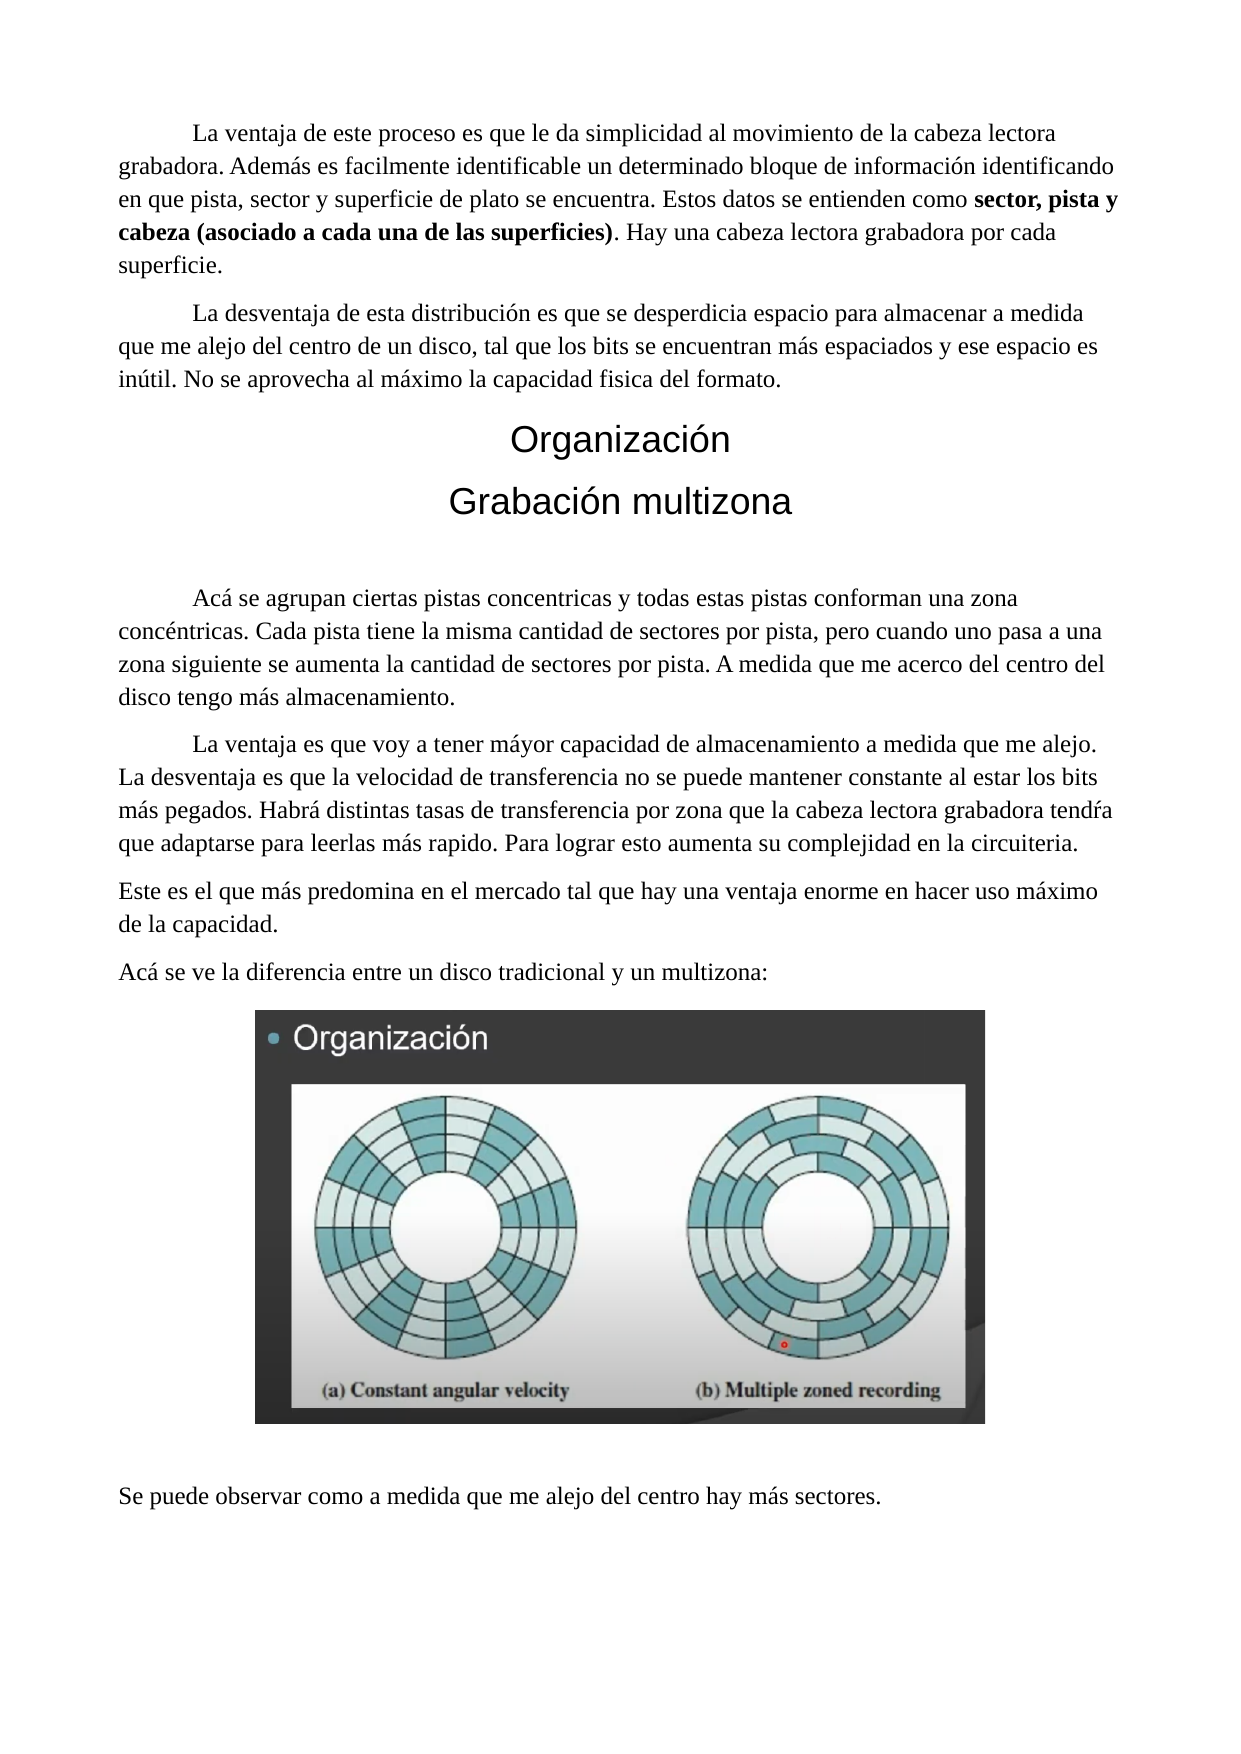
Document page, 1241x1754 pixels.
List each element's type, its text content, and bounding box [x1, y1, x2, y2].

text Acá se agrupan ciertas pistas concentricas y todas estas pistas conforman una zona concéntricas. Cada pista tiene la misma cantidad de sectores por pista, pero cuando uno pasa a una zona siguiente se aumenta la cantidad de sectores por pista. A medida que me acerco del centro del disco tengo más almacenamiento. [118, 583, 1122, 711]
text Este es el que más predomina en el mercado tal que hay una ventaja enorme en hacer uso máximo de la capacidad. [118, 876, 1122, 938]
subtitle Organización [118, 418, 1122, 461]
text Acá se ve la diferencia entre un disco tradicional y un multizona: [118, 957, 1122, 986]
text La ventaja de este proceso es que le da simplicidad al movimiento de la cabeza lectora grabadora. Además es facilmente identificable un determinado bloque de información identificando en que pista, sector y superficie de plato se encuentra. Estos datos se entienden como sector, pista y cabeza (asociado a cada una de las superficies). Hay una cabeza lectora grabadora por cada superficie. [118, 118, 1122, 279]
text La desventaja de esta distribución es que se desperdicia espacio para almacenar a medida que me alejo del centro de un disco, tal que los bits se encuentran más espaciados y ese espacio es inútil. No se aprovecha al máximo la capacidad fisica del formato. [118, 298, 1122, 393]
picture [255, 1010, 986, 1424]
text Se puede observar como a medida que me alejo del centro hay más sectores. [118, 1052, 1122, 1510]
text La ventaja es que voy a tener máyor capacidad de almacenamiento a medida que me alejo. La desventaja es que la velocidad de transferencia no se puede mantener constante al estar los bits más pegados. Habrá distintas tasas de transferencia por zona que la cabeza lectora grabadora tendŕa que adaptarse para leerlas más rapido. Para lograr esto aumenta su complejidad en la circuiteria. [118, 729, 1122, 857]
subtitle Grabación multizona [118, 479, 1122, 523]
